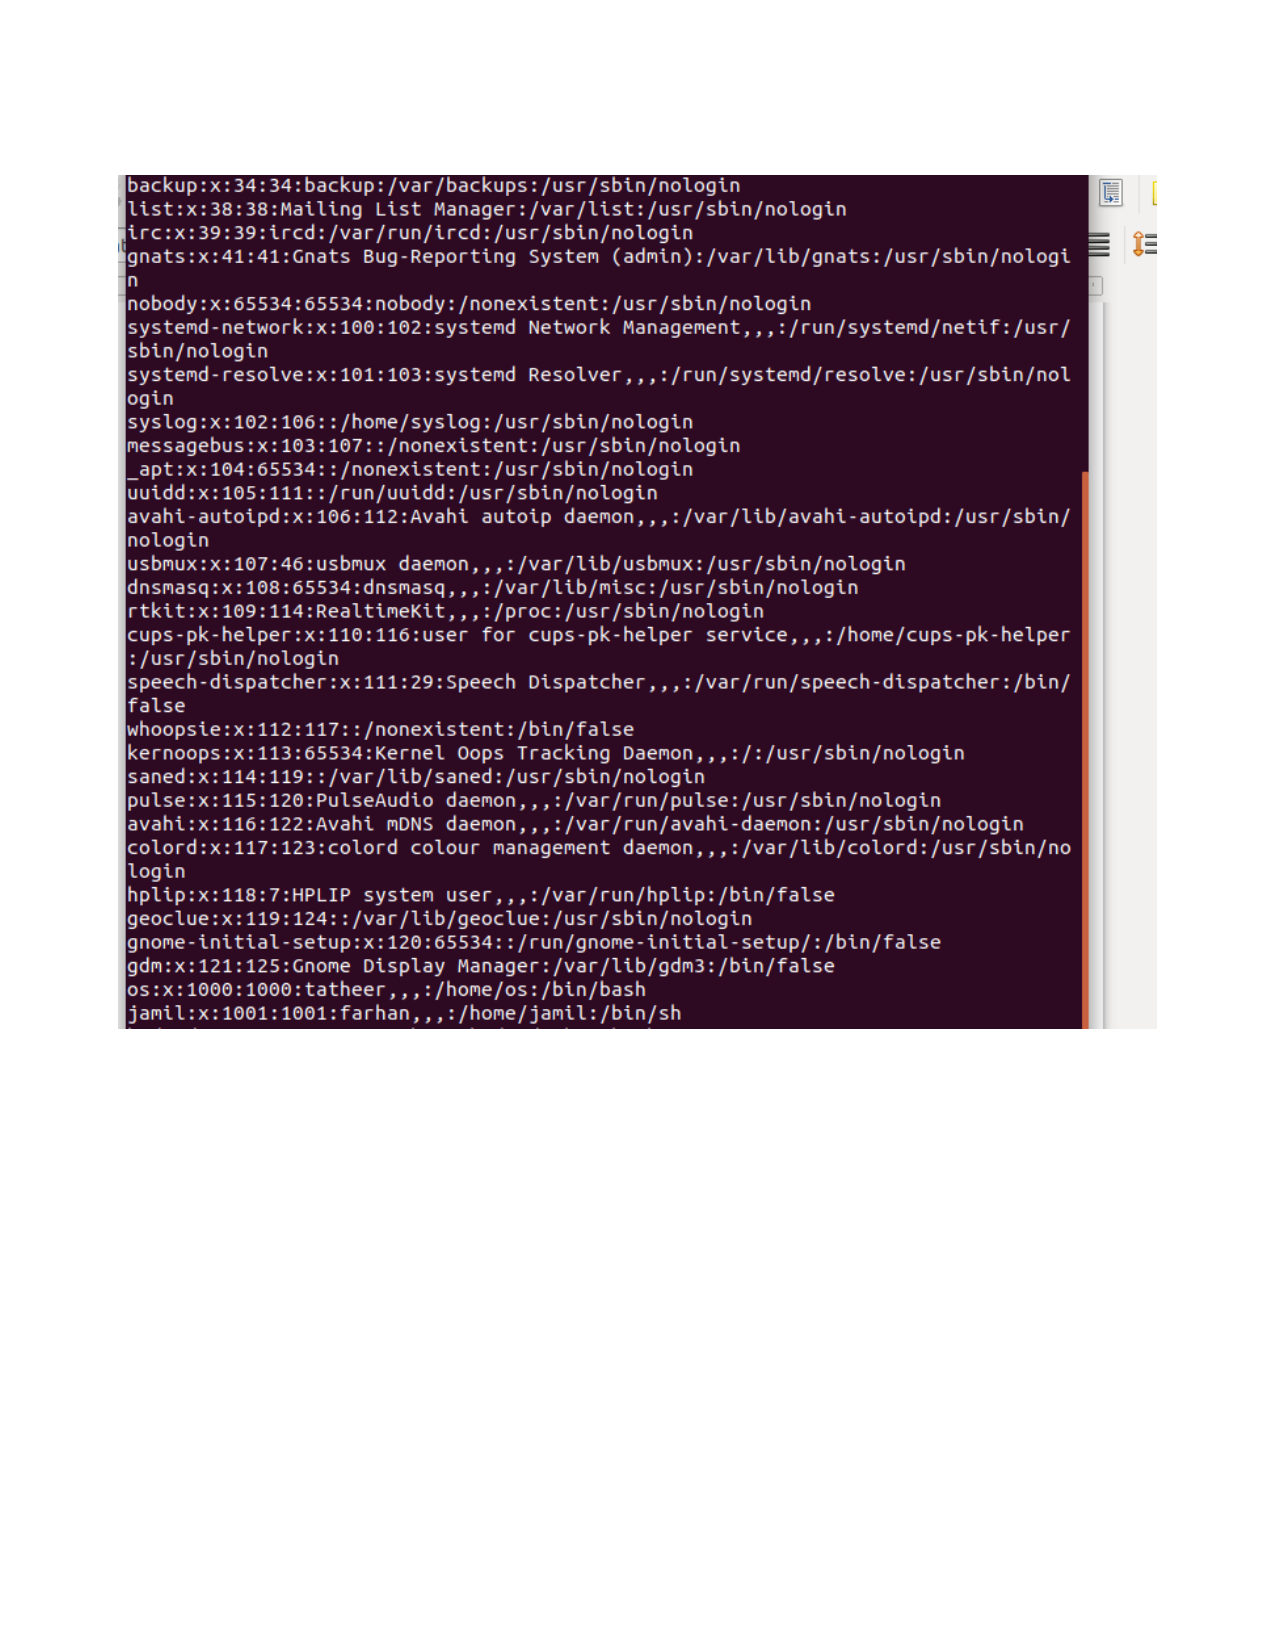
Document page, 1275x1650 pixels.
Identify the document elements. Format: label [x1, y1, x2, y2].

picture [118, 175, 1157, 1029]
